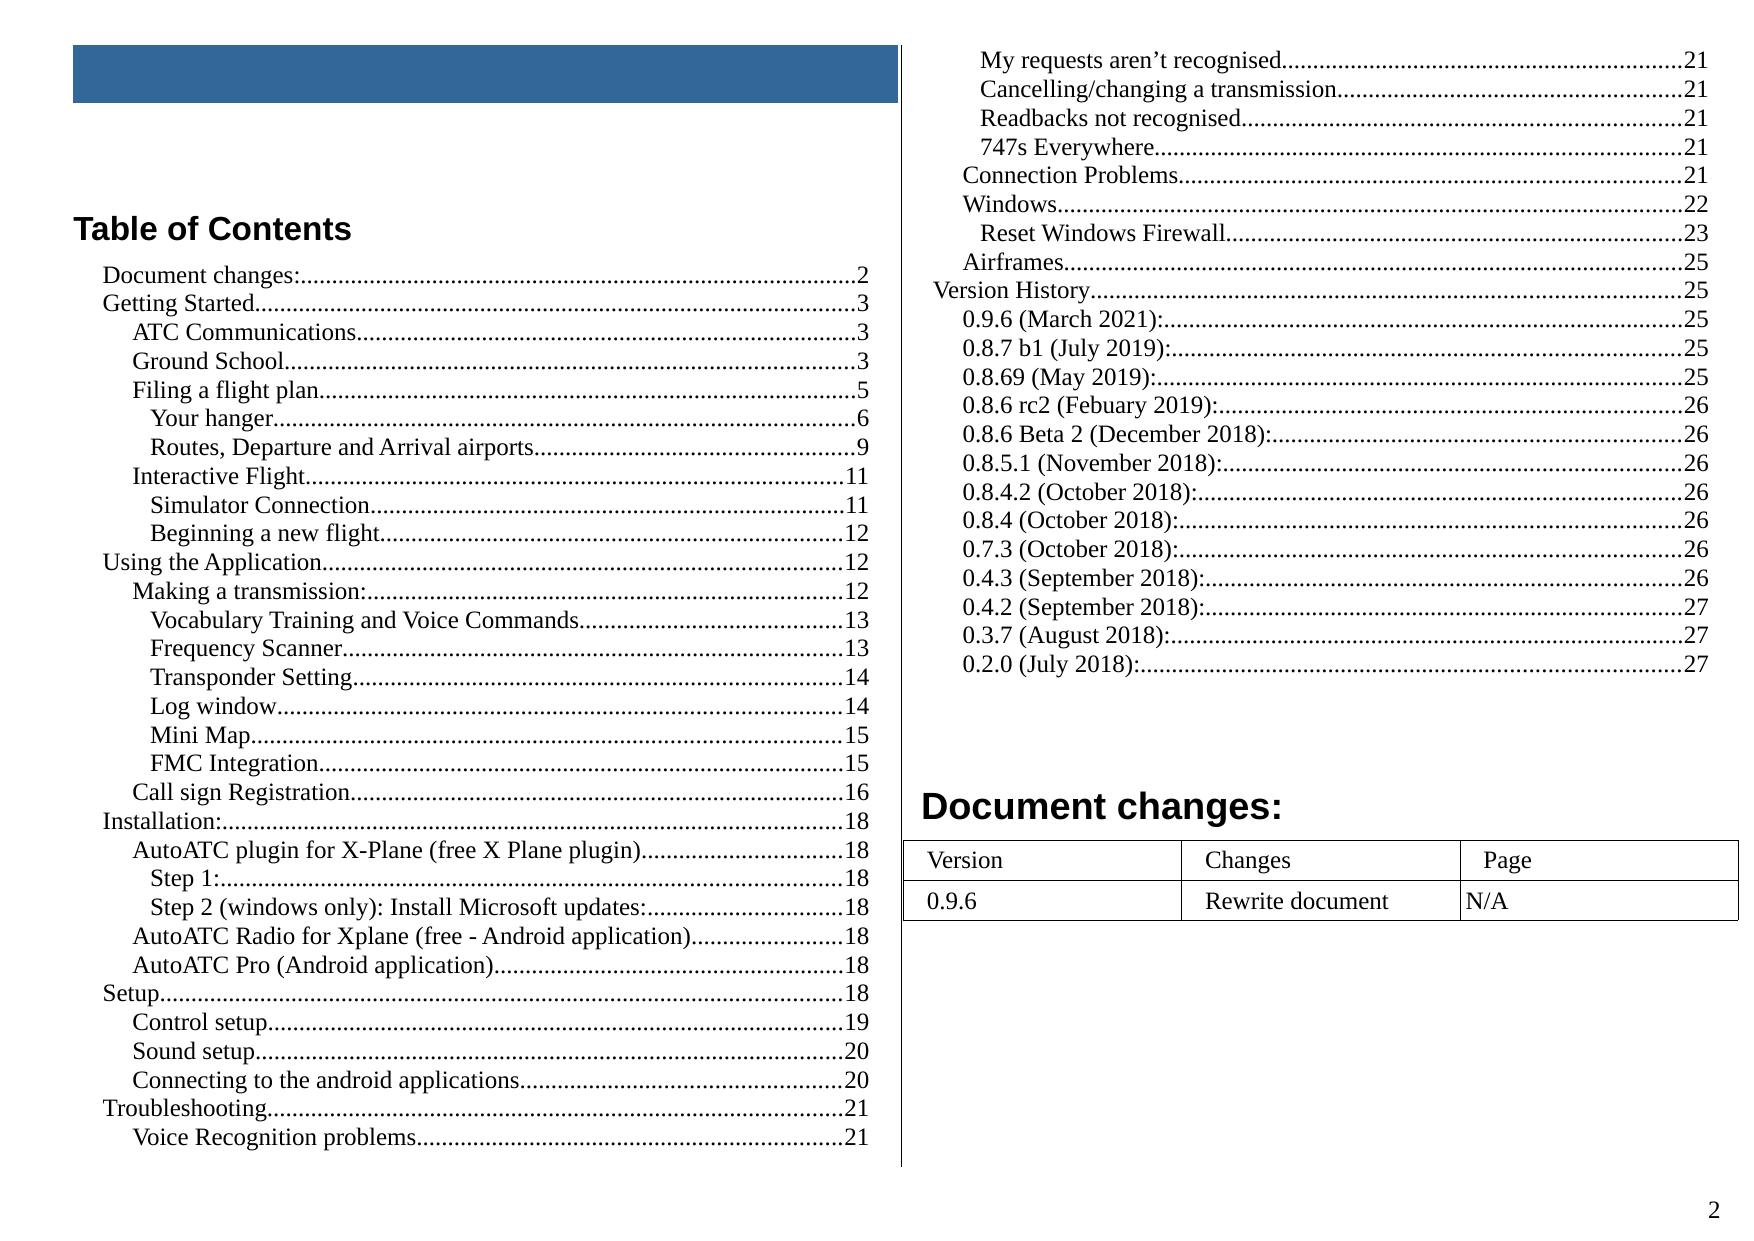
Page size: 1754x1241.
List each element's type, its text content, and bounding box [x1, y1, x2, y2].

text Control setup 19 [132, 1007, 869, 1036]
text 0.4.2 (September 2018): 27 [962, 592, 1708, 620]
text Connecting to the android applications 20 [132, 1065, 869, 1093]
text 0.9.6 (March 2021): 25 [962, 304, 1708, 333]
text Step 2 (windows only): Install Microsoft updates: 18 [150, 892, 869, 921]
text Mini Map 15 [150, 720, 869, 748]
text 747s Everywhere 21 [980, 132, 1708, 160]
text 0.8.4.2 (October 2018): 26 [962, 477, 1708, 505]
text Interactive Flight 11 [132, 461, 869, 490]
text AutoATC plugin for X-Plane (free X Plane plugin) 18 [132, 835, 869, 863]
text Document changes: 2 [102, 260, 869, 288]
text Step 1: 18 [150, 863, 869, 892]
table_header Version [904, 841, 1181, 880]
text Voice Recognition problems 21 [132, 1122, 869, 1151]
subtitle Document changes: [921, 783, 1738, 827]
text Log window 14 [150, 691, 869, 720]
text Readbacks not recognised 21 [980, 103, 1708, 132]
text 0.8.69 (May 2019): 25 [962, 362, 1708, 390]
table_header Changes [1182, 841, 1460, 880]
text ATC Communications 3 [132, 317, 869, 346]
text Routes, Departure and Arrival airports 9 [150, 432, 869, 461]
table_cell Rewrite document [1182, 881, 1460, 920]
text Beginning a new flight 12 [150, 518, 869, 547]
text FMC Integration 15 [150, 748, 869, 777]
text 0.8.7 b1 (July 2019): 25 [962, 333, 1708, 362]
text 0.2.0 (July 2018): 27 [962, 649, 1708, 678]
text 0.7.3 (October 2018): 26 [962, 534, 1708, 563]
text 0.4.3 (September 2018): 26 [962, 563, 1708, 592]
text 0.8.6 rc2 (Febuary 2019): 26 [962, 390, 1708, 419]
text Setup 18 [102, 978, 869, 1007]
text My requests aren’t recognised 21 [980, 45, 1708, 74]
text Your hanger 6 [150, 403, 869, 432]
text 0.8.5.1 (November 2018): 26 [962, 448, 1708, 477]
text Frequency Scanner 13 [150, 633, 869, 662]
text Connection Problems 21 [962, 160, 1708, 189]
table_cell 0.9.6 [904, 881, 1181, 920]
table_header Page [1461, 841, 1738, 880]
text 0.3.7 (August 2018): 27 [962, 620, 1708, 649]
text 0.8.6 Beta 2 (December 2018): 26 [962, 419, 1708, 448]
text Transponder Setting 14 [150, 662, 869, 691]
text Cancelling/changing a transmission 21 [980, 74, 1708, 103]
text Simulator Connection 11 [150, 490, 869, 518]
text AutoATC Pro (Android application) 18 [132, 950, 869, 978]
text Getting Started 3 [102, 288, 869, 317]
text Making a transmission: 12 [132, 576, 869, 605]
text 0.8.4 (October 2018): 26 [962, 505, 1708, 534]
text Ground School 3 [132, 346, 869, 375]
text Version History 25 [933, 275, 1708, 304]
text Troubleshooting 21 [102, 1093, 869, 1122]
text Airframes 25 [962, 247, 1708, 275]
subtitle Table of Contents [73, 209, 898, 247]
text AutoATC Radio for Xplane (free - Android application) 18 [132, 921, 869, 950]
text Reset Windows Firewall 23 [980, 218, 1708, 247]
text Filing a flight plan 5 [132, 375, 869, 403]
text Using the Application 12 [102, 547, 869, 576]
text Sound setup 20 [132, 1036, 869, 1065]
text Vocabulary Training and Voice Commands 13 [150, 605, 869, 633]
text Windows 22 [962, 189, 1708, 218]
table_cell N/A [1461, 881, 1738, 920]
text Installation: 18 [102, 806, 869, 835]
text Call sign Registration 16 [132, 777, 869, 806]
